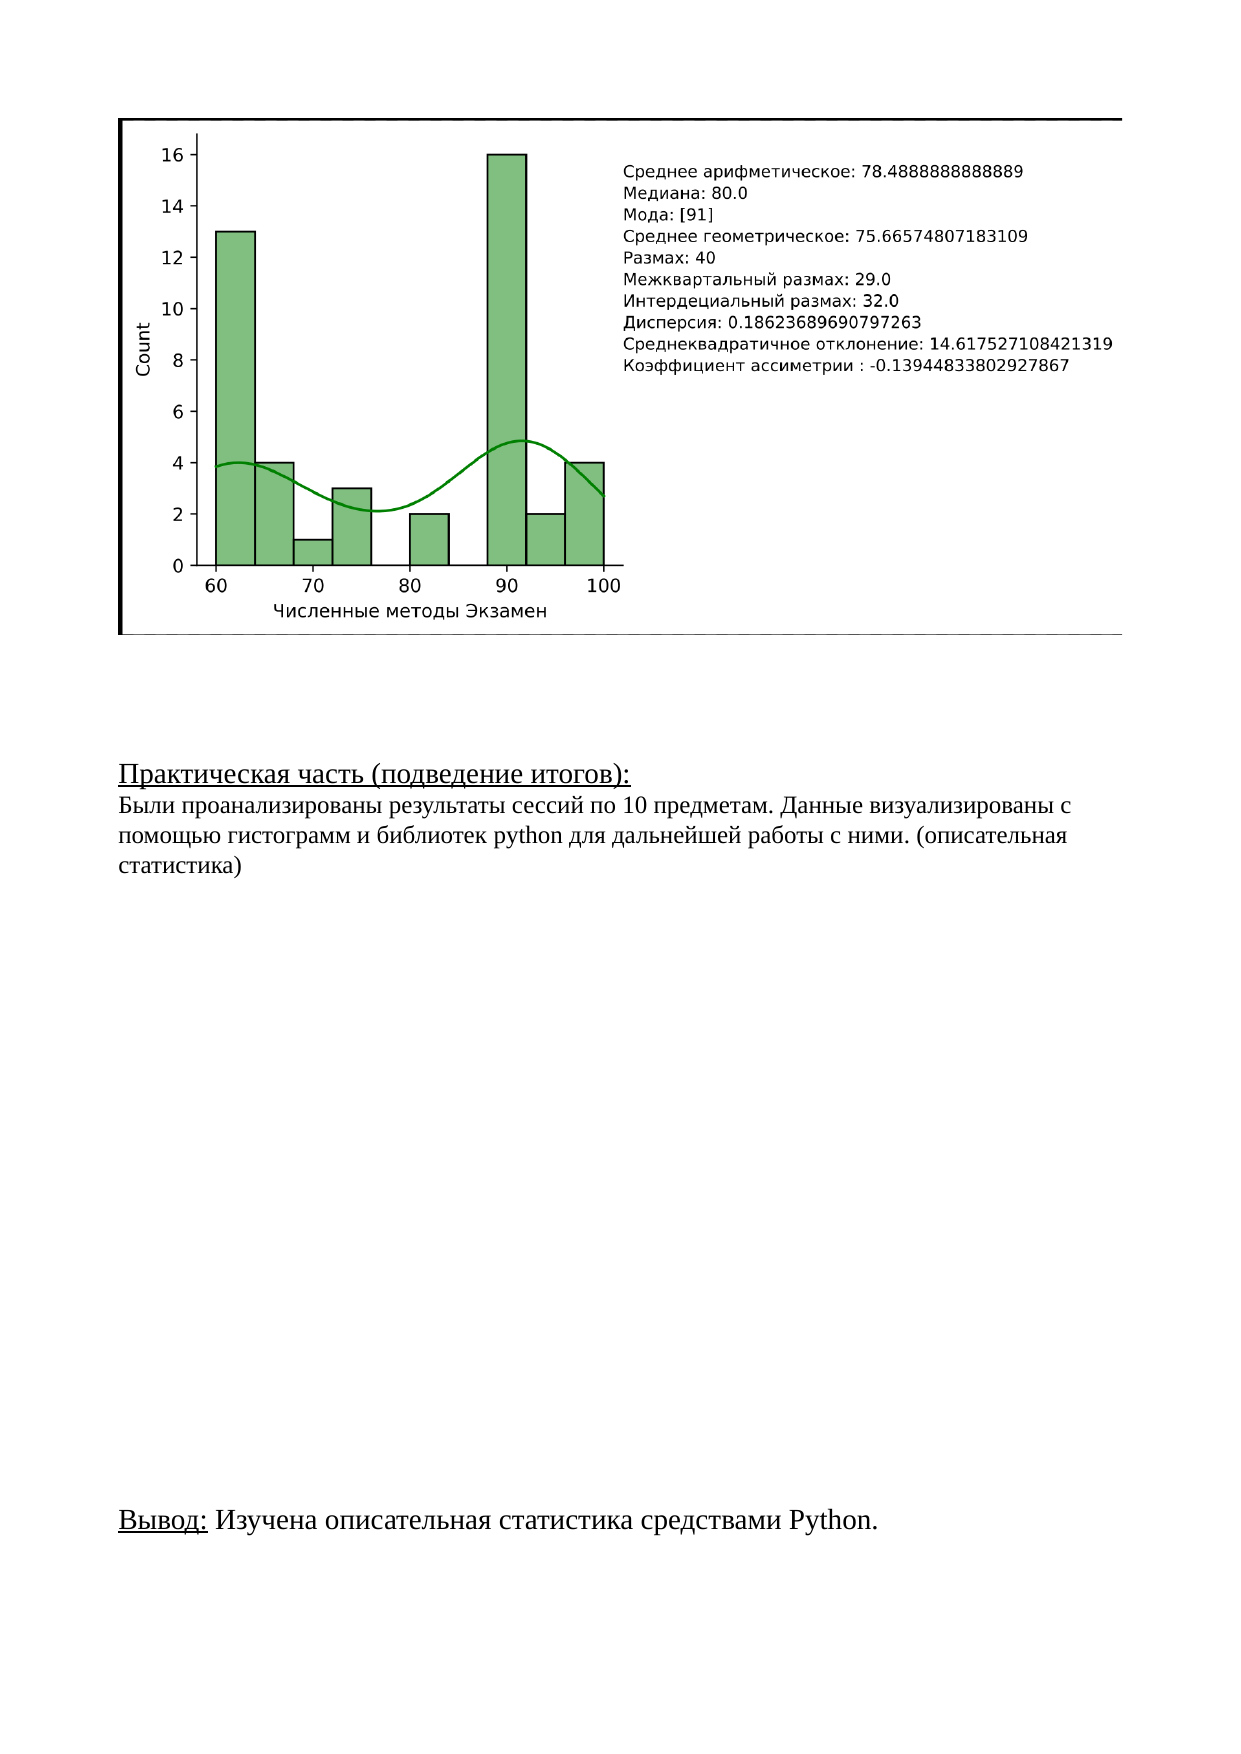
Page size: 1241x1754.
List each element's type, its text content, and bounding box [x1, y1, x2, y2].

text Практическая часть (подведение итогов): [118, 723, 1122, 790]
picture [118, 118, 1123, 635]
text Вывод: Изучена описательная статистика средствами Python. [118, 1502, 1122, 1599]
text Были проанализированы результаты сессий по 10 предметам. Данные визуализированы с помощью гистограмм и библиотек python для дальнейшей работы с ними. (описательная статистика) [118, 790, 1122, 1472]
